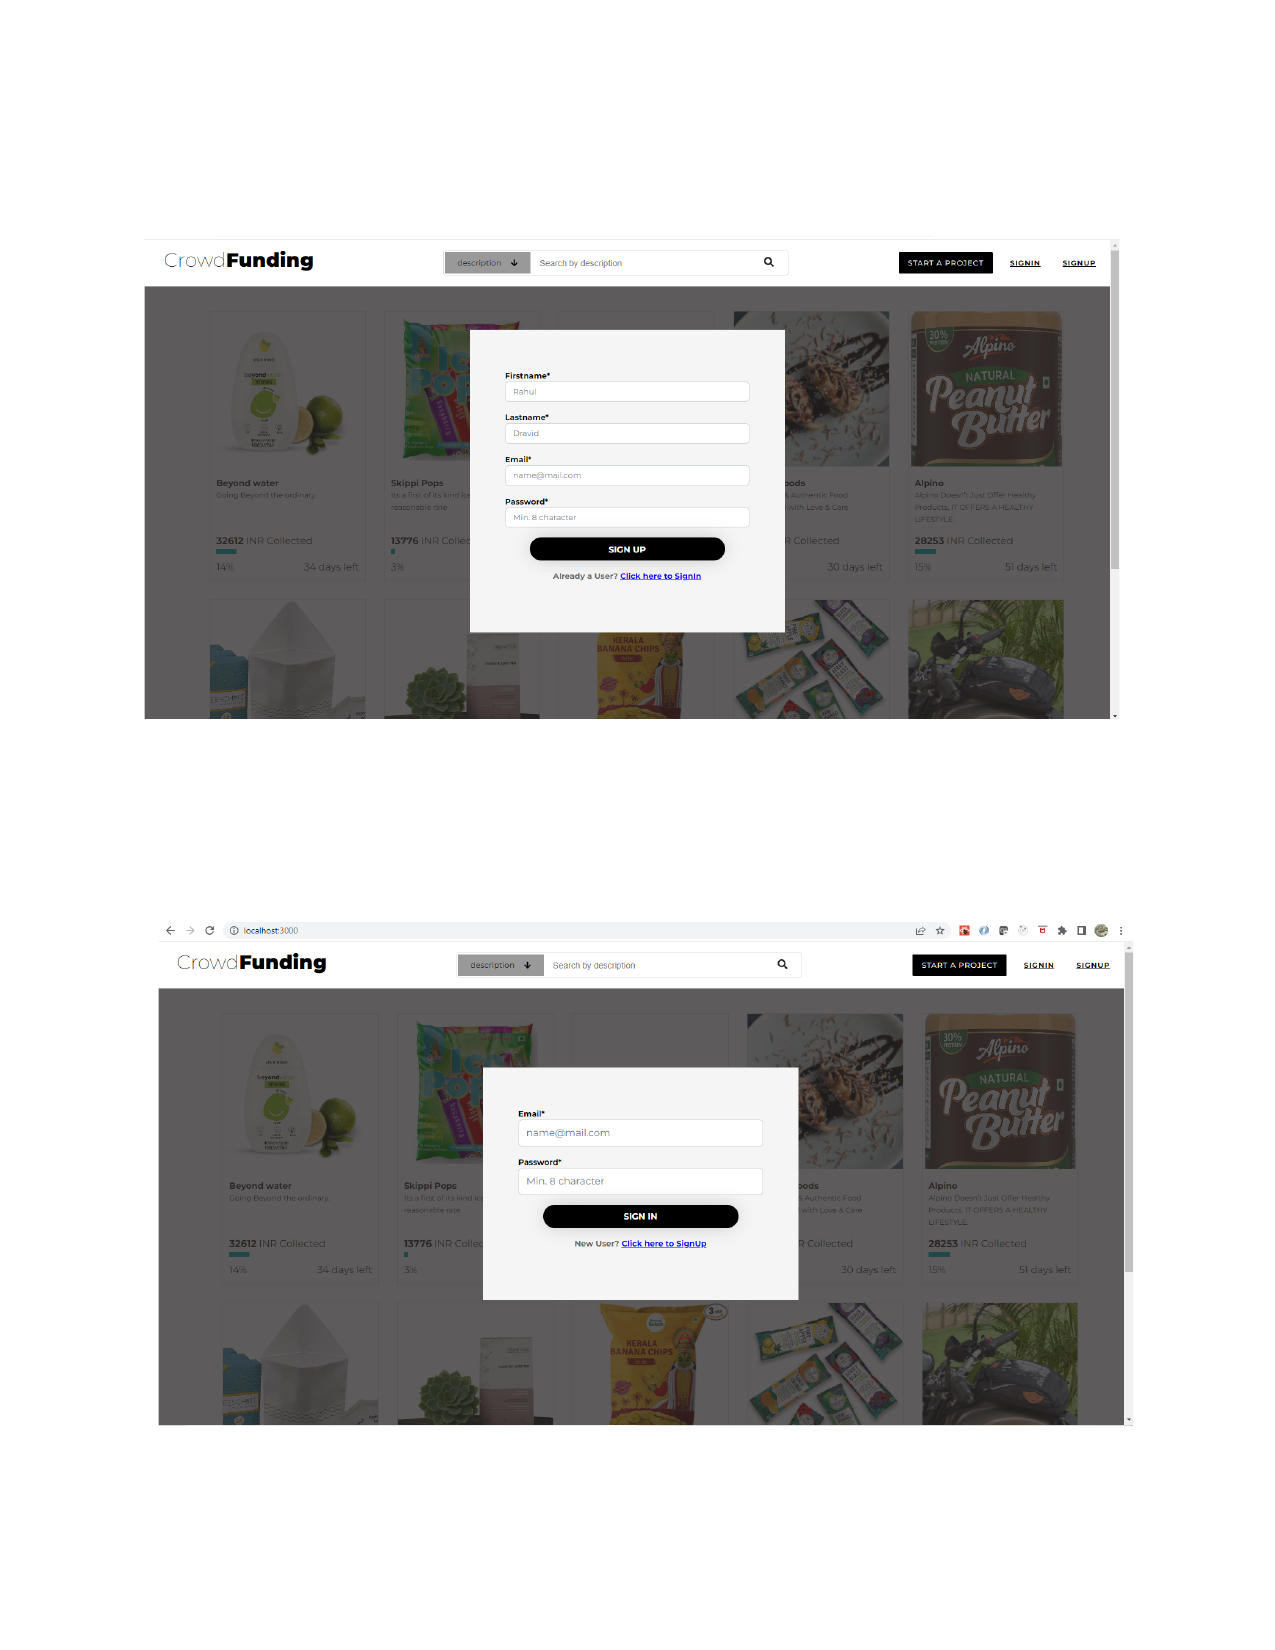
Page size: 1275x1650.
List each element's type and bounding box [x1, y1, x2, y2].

picture [158, 922, 1134, 1426]
picture [144, 236, 1120, 719]
